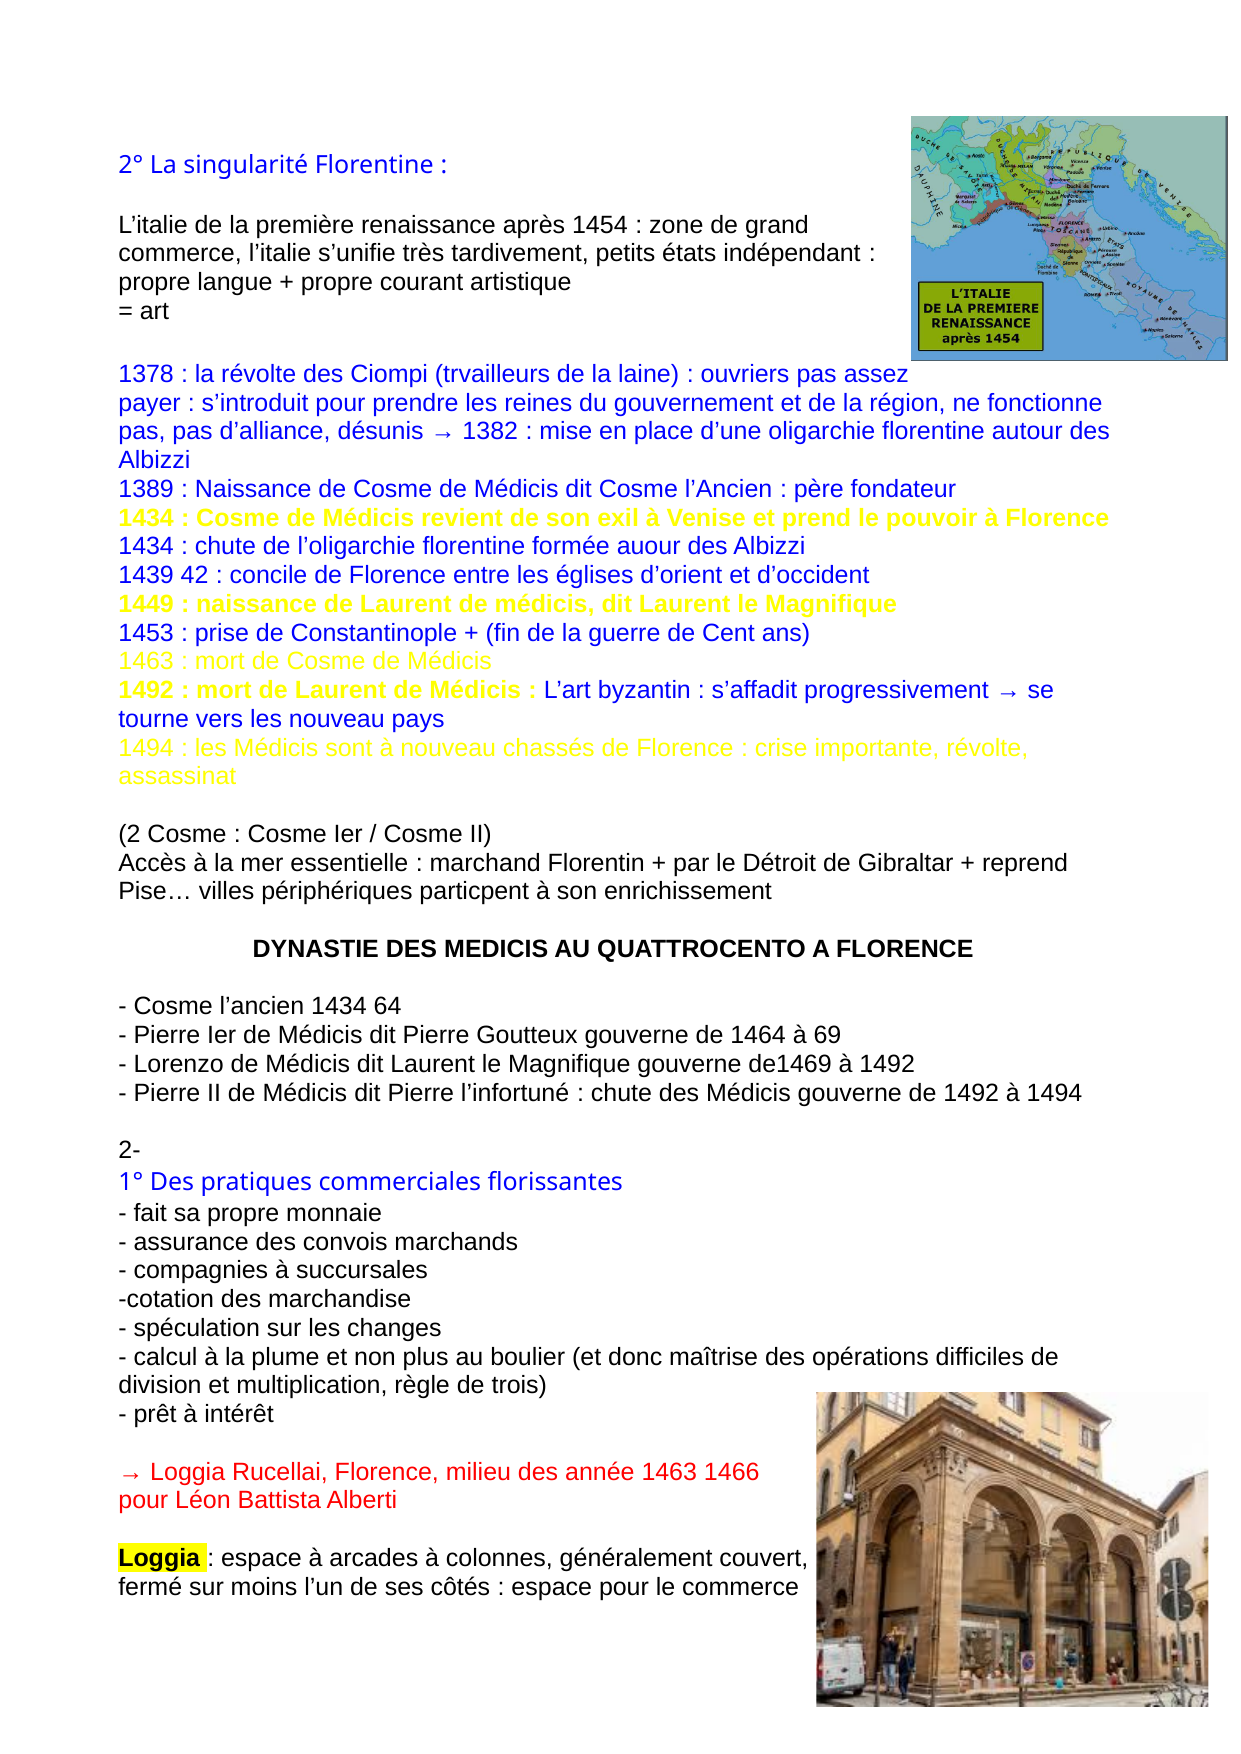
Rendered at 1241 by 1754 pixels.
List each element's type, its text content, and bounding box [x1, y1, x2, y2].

text DYNASTIE DES MEDICIS AU QUATTROCENTO A FLORENCE [118, 934, 1122, 962]
text 1449 : naissance de Laurent de médicis, dit Laurent le Magnifique [118, 589, 1122, 617]
text 1434 : chute de l’oligarchie florentine formée auour des Albizzi [118, 531, 1122, 560]
text 1492 : mort de Laurent de Médicis : L’art byzantin : s’affadit progressivement → se tourne vers les nouveau pays [118, 675, 1122, 732]
text - fait sa propre monnaie [118, 1198, 1122, 1227]
text - spéculation sur les changes [118, 1313, 1122, 1342]
text L’italie de la première renaissance après 1454 : zone de grand commerce, l’italie s’unifie très tardivement, petits états indépendant : propre langue + propre courant artistique [118, 210, 911, 296]
text - Cosme l’ancien 1434 64 [118, 991, 1122, 1020]
picture [911, 116, 1228, 361]
text - Pierre Ier de Médicis dit Pierre Goutteux gouverne de 1464 à 69 [118, 1020, 1122, 1049]
text 1494 : les Médicis sont à nouveau chassés de Florence : crise importante, révolte, assassinat [118, 732, 1122, 790]
text - prêt à intérêt [118, 1399, 816, 1428]
text 1439 42 : concile de Florence entre les églises d’orient et d’occident [118, 560, 1122, 589]
text = art [118, 296, 911, 325]
text - Pierre II de Médicis dit Pierre l’infortuné : chute des Médicis gouverne de 1492 à 1494 [118, 1077, 1122, 1106]
text - compagnies à succursales [118, 1255, 1122, 1284]
text 1453 : prise de Constantinople + (fin de la guerre de Cent ans) [118, 617, 1122, 646]
text → Loggia Rucellai, Florence, milieu des année 1463 1466 pour Léon Battista Alberti [118, 1457, 816, 1514]
text -cotation des marchandise [118, 1284, 1122, 1313]
text 1378 : la révolte des Ciompi (trvailleurs de la laine) : ouvriers pas assez payer : s’introduit pour prendre les reines du gouvernement et de la région, ne fonctionne pas, pas d’alliance, désunis → 1382 : mise en place d’une oligarchie florentine autour des Albizzi [118, 359, 1122, 474]
text 1434 : Cosme de Médicis revient de son exil à Venise et prend le pouvoir à Florence [118, 502, 1122, 531]
text 2- [118, 1135, 1122, 1164]
text - calcul à la plume et non plus au boulier (et donc maîtrise des opérations difficiles de division et multiplication, règle de trois) [118, 1342, 1122, 1399]
picture [816, 1392, 1209, 1707]
text - assurance des convois marchands [118, 1227, 1122, 1255]
text 1463 : mort de Cosme de Médicis [118, 646, 1122, 675]
text Loggia : espace à arcades à colonnes, généralement couvert, fermé sur moins l’un de ses côtés : espace pour le commerce [118, 1543, 816, 1600]
text 1° Des pratiques commerciales florissantes [118, 1164, 1122, 1198]
text Accès à la mer essentielle : marchand Florentin + par le Détroit de Gibraltar + reprend Pise… villes périphériques particpent à son enrichissement [118, 847, 1122, 905]
text 1389 : Naissance de Cosme de Médicis dit Cosme l’Ancien : père fondateur [118, 474, 1122, 502]
text - Lorenzo de Médicis dit Laurent le Magnifique gouverne de1469 à 1492 [118, 1049, 1122, 1077]
text (2 Cosme : Cosme Ier / Cosme II) [118, 819, 1122, 847]
text 2° La singularité Florentine : [118, 147, 911, 181]
